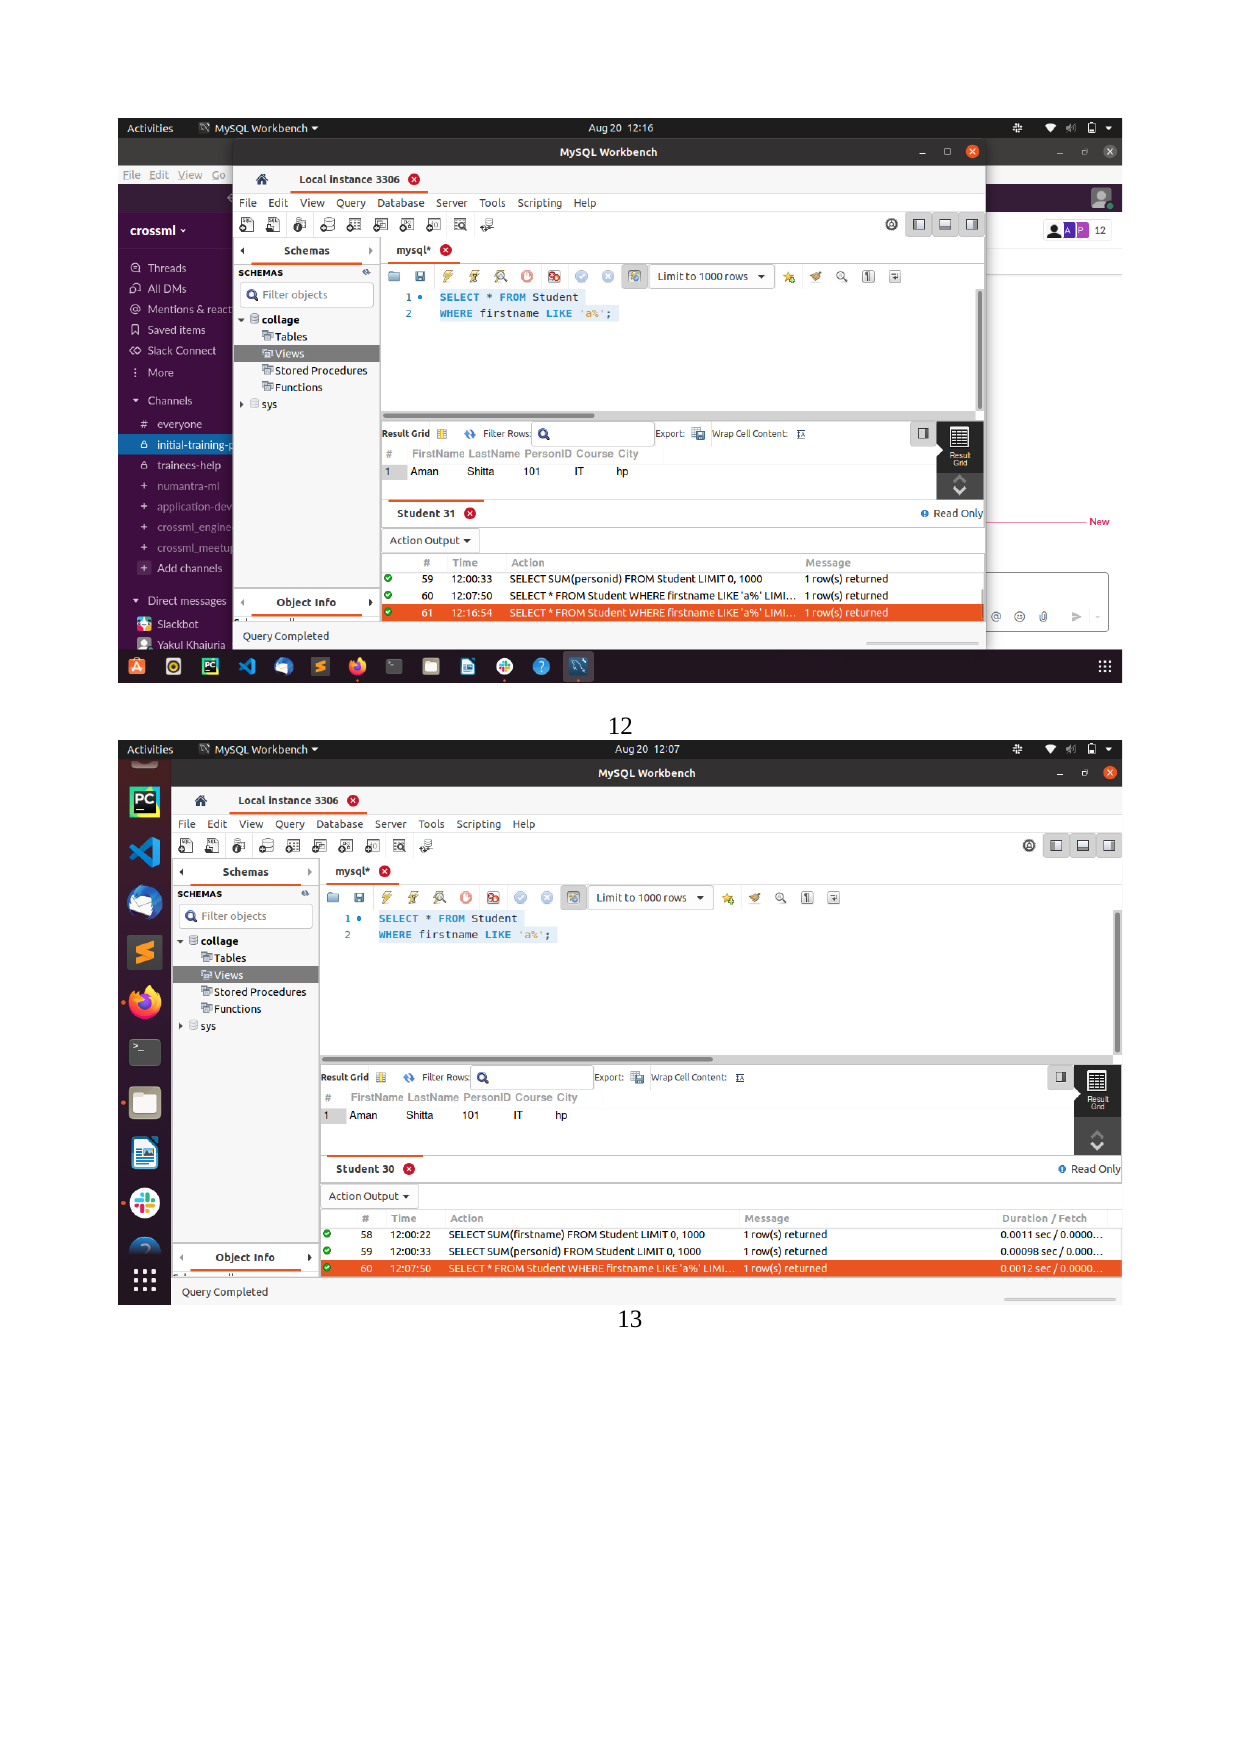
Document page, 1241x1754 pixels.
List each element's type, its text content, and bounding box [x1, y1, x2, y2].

text 12 [118, 711, 1122, 740]
picture [118, 118, 1123, 683]
picture [118, 740, 1123, 1305]
text 13 [118, 1305, 1122, 1333]
